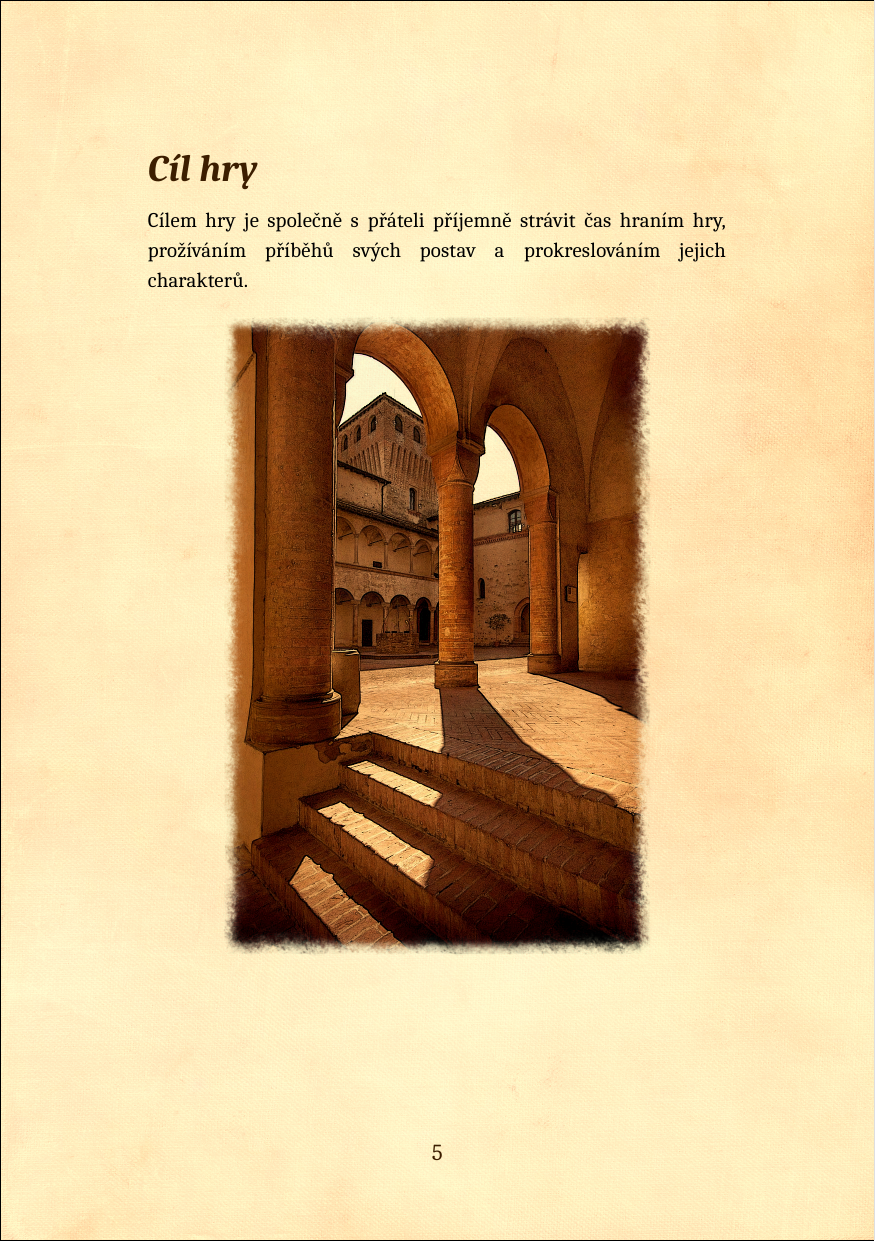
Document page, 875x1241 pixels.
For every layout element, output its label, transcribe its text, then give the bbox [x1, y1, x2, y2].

text Cílem hry je společně s⁠ přáteli příjemně strávit čas hraním hry, prožíváním příběhů svých postav a⁠ prokreslováním jejich charakterů. [148, 208, 726, 292]
picture [1, 1, 874, 1240]
subtitle Cíl hry [148, 148, 726, 191]
